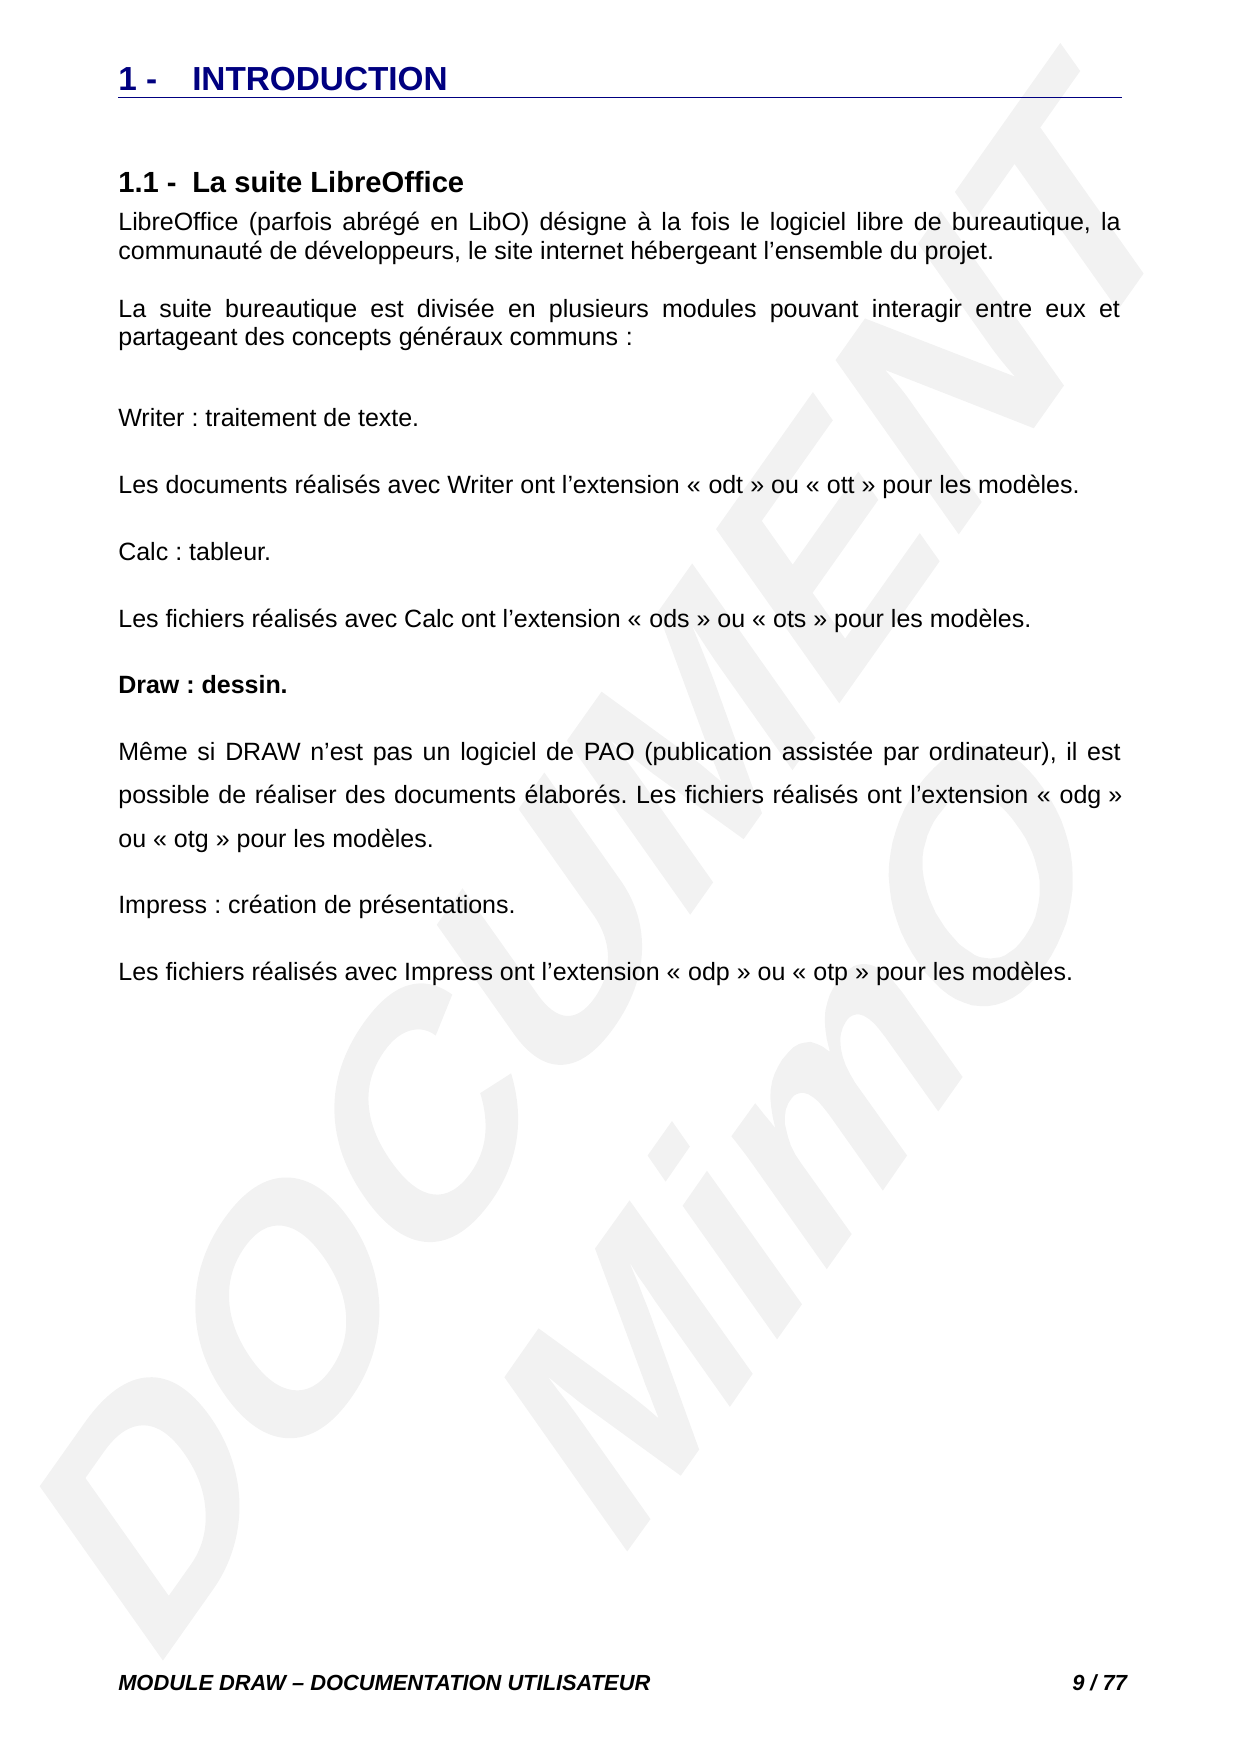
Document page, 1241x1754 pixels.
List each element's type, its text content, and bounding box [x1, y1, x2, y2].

text La suite bureautique est divisée en plusieurs modules pouvant interagir entre eux et partageant des concepts généraux communs : [118, 293, 1122, 351]
text LibreOffice (parfois abrégé en LibO) désigne à la fois le logiciel libre de bureautique, la communauté de développeurs, le site internet hébergeant l’ensemble du projet. [118, 207, 1122, 265]
text Les fichiers réalisés avec Impress ont l’extension « odp » ou « otp » pour les modèles. [118, 957, 1122, 986]
subtitle La suite LibreOffice [118, 166, 1122, 199]
subtitle introduction [118, 59, 1122, 97]
text Calc : tableur. [118, 537, 1122, 566]
text Impress : création de présentations. [118, 890, 1122, 919]
text Les fichiers réalisés avec Calc ont l’extension « ods » ou « ots » pour les modèles. [118, 604, 1122, 632]
text Même si DRAW n’est pas un logiciel de PAO (publication assistée par ordinateur), il est possible de réaliser des documents élaborés. Les fichiers réalisés ont l’extension « odg » ou « otg » pour les modèles. [118, 737, 1122, 852]
text Draw : dessin. [118, 671, 1122, 699]
text Writer : traitement de texte. [118, 403, 1122, 432]
text Les documents réalisés avec Writer ont l’extension « odt » ou « ott » pour les modèles. [118, 470, 1122, 499]
